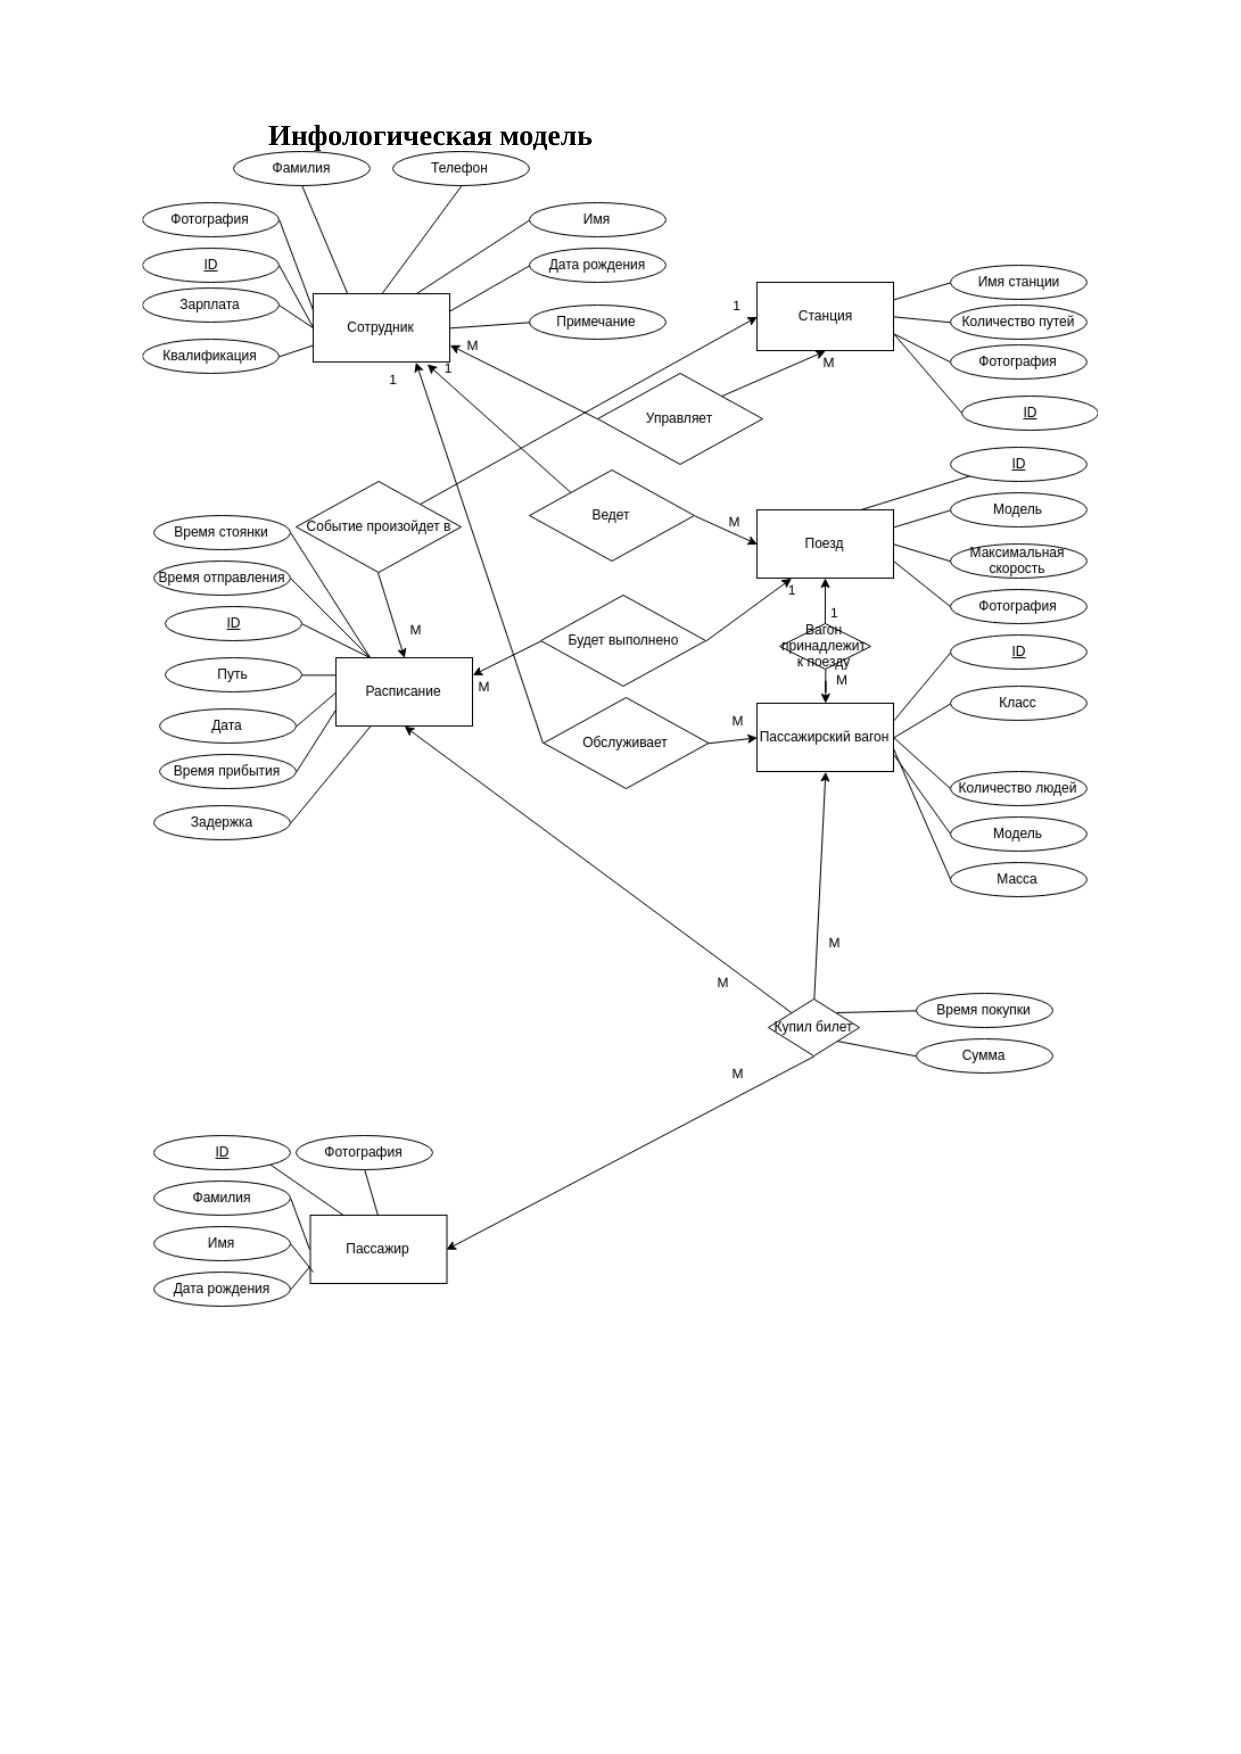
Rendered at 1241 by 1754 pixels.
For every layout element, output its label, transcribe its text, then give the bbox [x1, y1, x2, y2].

text Инфологическая модель [118, 118, 1122, 152]
picture [142, 151, 1098, 1308]
